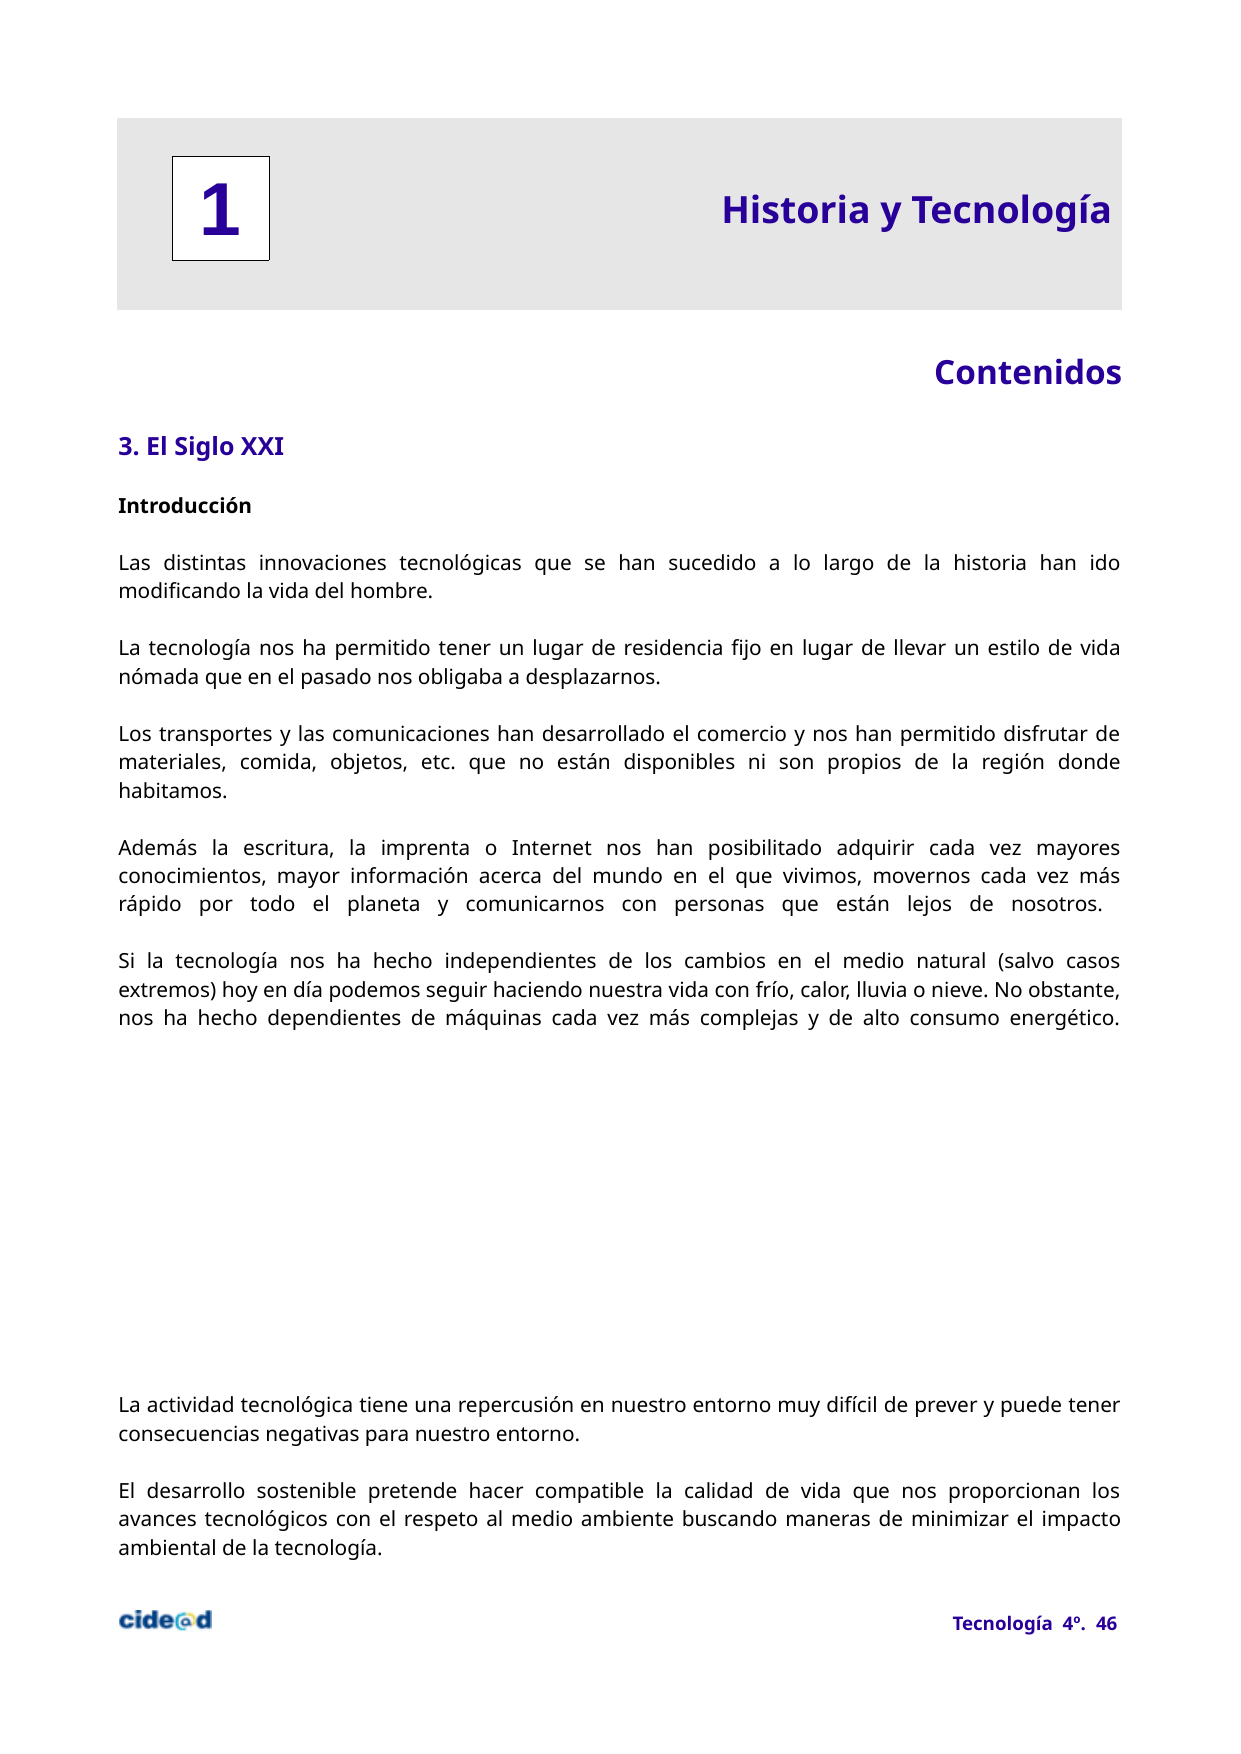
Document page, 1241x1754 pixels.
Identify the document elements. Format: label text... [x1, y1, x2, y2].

text Además la escritura, la imprenta o Internet nos han posibilitado adquirir cada vez mayores conocimientos, mayor información acerca del mundo en el que vivimos, movernos cada vez más rápido por todo el planeta y comunicarnos con personas que están lejos de nosotros. [118, 833, 1122, 946]
text Introducción [118, 491, 1122, 519]
text Los transportes y las comunicaciones han desarrollado el comercio y nos han permitido disfrutar de materiales, comida, objetos, etc. que no están disponibles ni son propios de la región donde habitamos. [118, 719, 1122, 804]
text Las distintas innovaciones tecnológicas que se han sucedido a lo largo de la historia han ido modificando la vida del hombre. [118, 548, 1122, 605]
text 3. El Siglo XXI [118, 428, 1122, 462]
text Contenidos [118, 349, 1122, 394]
picture [118, 1610, 212, 1632]
table_header Historia y Tecnología [117, 118, 1122, 310]
text Si la tecnología nos ha hecho independientes de los cambios en el medio natural (salvo casos extremos) hoy en día podemos seguir haciendo nuestra vida con frío, calor, lluvia o nieve. No obstante, nos ha hecho dependientes de máquinas cada vez más complejas y de alto consumo energético. [118, 946, 1122, 1390]
text El desarrollo sostenible pretende hacer compatible la calidad de vida que nos proporcionan los avances tecnológicos con el respeto al medio ambiente buscando maneras de minimizar el impacto ambiental de la tecnología. [118, 1476, 1122, 1561]
text La tecnología nos ha permitido tener un lugar de residencia fijo en lugar de llevar un estilo de vida nómada que en el pasado nos obligaba a desplazarnos. [118, 633, 1122, 690]
text La actividad tecnológica tiene una repercusión en nuestro entorno muy difícil de prever y puede tener consecuencias negativas para nuestro entorno. [118, 1390, 1122, 1447]
